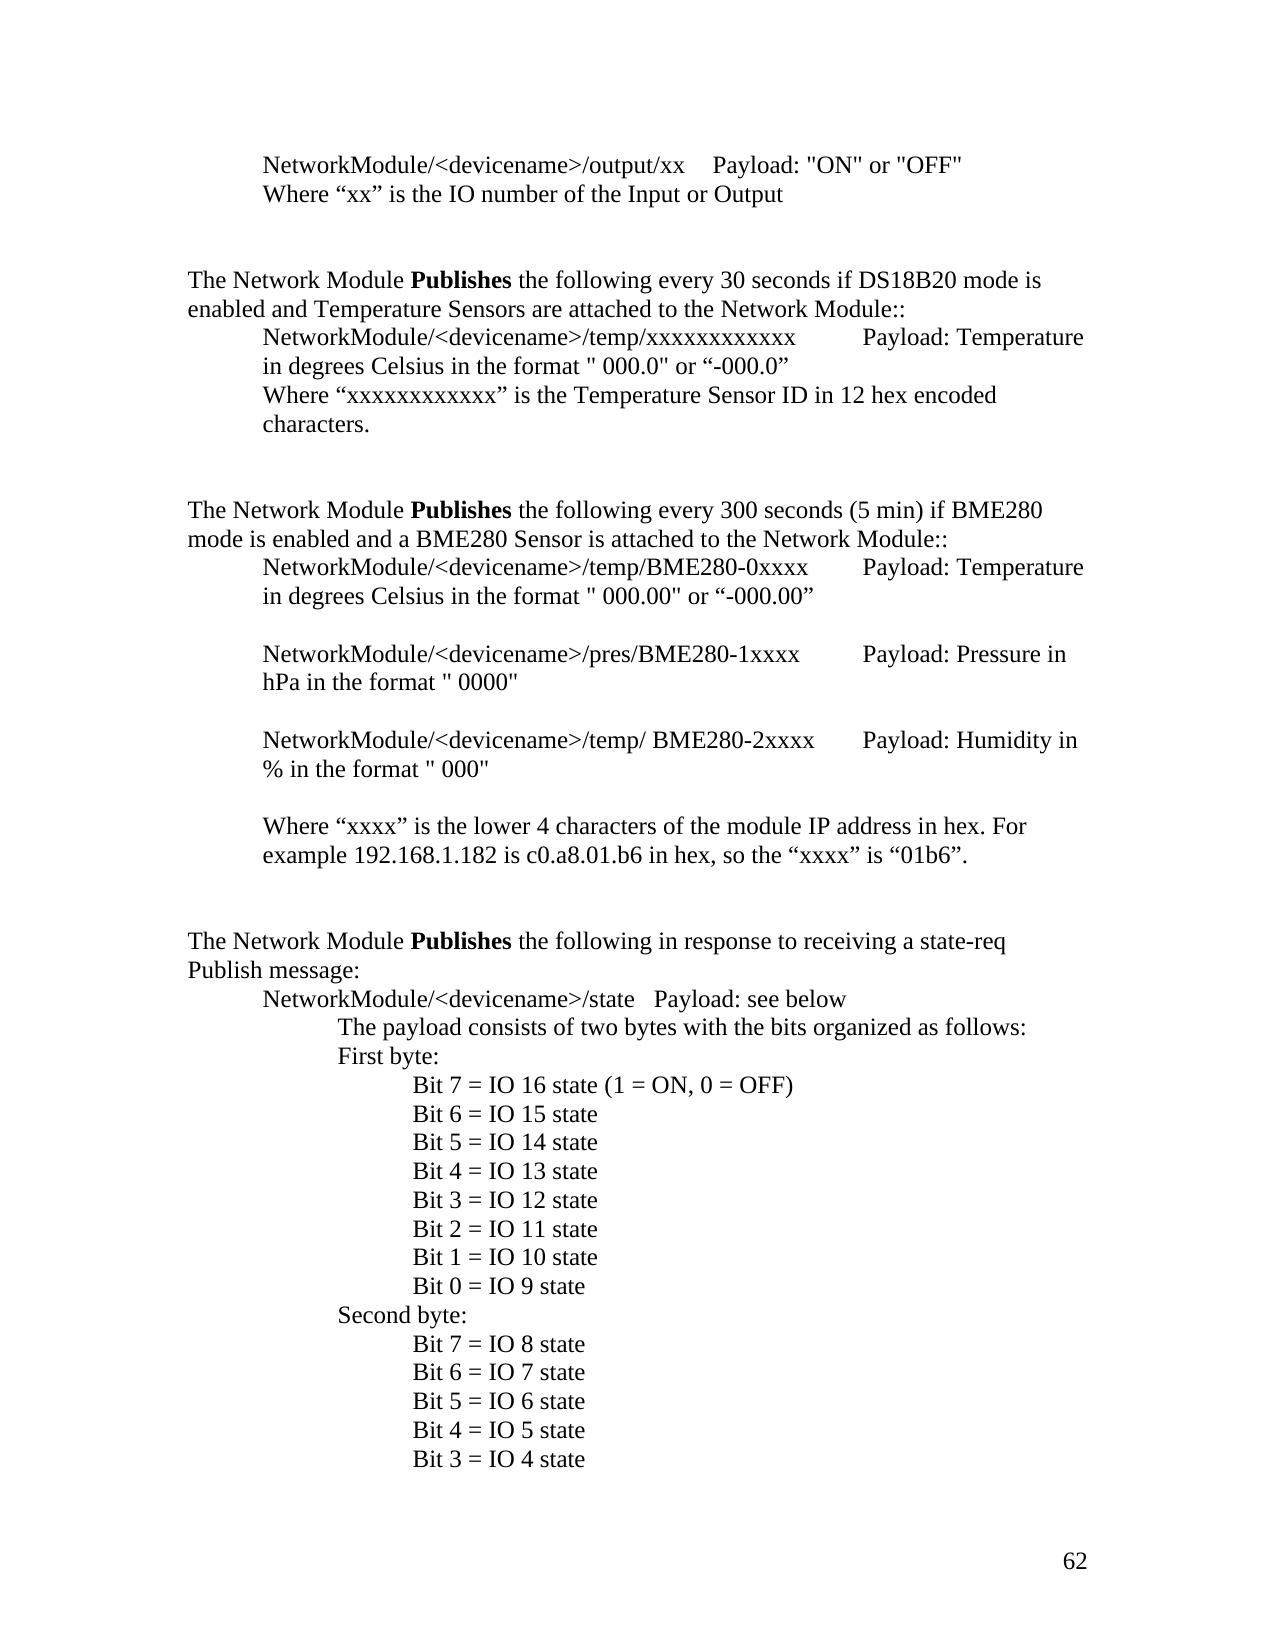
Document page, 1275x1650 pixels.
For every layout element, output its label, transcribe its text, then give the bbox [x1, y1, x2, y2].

text Where “xxxxxxxxxxxx” is the Temperature Sensor ID in 12 hex encoded characters. [262, 380, 1087, 437]
text NetworkModule/<devicename>/output/xx Payload: "ON" or "OFF" [262, 150, 1087, 179]
text Bit 1 = IO 10 state [412, 1242, 1087, 1271]
text Bit 5 = IO 14 state [412, 1127, 1087, 1156]
text Bit 4 = IO 5 state [412, 1415, 1087, 1444]
text NetworkModule/<devicename>/pres/BME280-1xxxx Payload: Pressure in hPa in the format " 0000" [262, 639, 1087, 696]
text Where “xxxx” is the lower 4 characters of the module IP address in hex. For example 192.168.1.182 is c0.a8.01.b6 in hex, so the “xxxx” is “01b6”. [262, 811, 1087, 869]
text The Network Module Publishes the following every 300 seconds (5 min) if BME280 mode is enabled and a BME280 Sensor is attached to the Network Module:: [187, 495, 1087, 552]
text The payload consists of two bytes with the bits organized as follows: [337, 1012, 1087, 1041]
text Bit 0 = IO 9 state [412, 1271, 1087, 1300]
text Bit 2 = IO 11 state [412, 1214, 1087, 1242]
text Publish message: [187, 955, 1087, 984]
text Second byte: [337, 1300, 1087, 1329]
text First byte: [337, 1041, 1087, 1070]
text Bit 6 = IO 15 state [412, 1099, 1087, 1127]
text Bit 7 = IO 16 state (1 = ON, 0 = OFF) [412, 1070, 1087, 1099]
text NetworkModule/<devicename>/temp/ BME280-2xxxx Payload: Humidity in % in the format " 000" [262, 725, 1087, 782]
text Bit 4 = IO 13 state [412, 1156, 1087, 1185]
text Bit 5 = IO 6 state [412, 1386, 1087, 1415]
text NetworkModule/<devicename>/temp/xxxxxxxxxxxx Payload: Temperature in degrees Celsius in the format " 000.0" or “-000.0” [262, 322, 1087, 380]
text Bit 3 = IO 12 state [412, 1185, 1087, 1214]
text Where “xx” is the IO number of the Input or Output [262, 179, 1087, 207]
text Bit 7 = IO 8 state [412, 1329, 1087, 1357]
text NetworkModule/<devicename>/state Payload: see below [262, 984, 1087, 1012]
text NetworkModule/<devicename>/temp/BME280-0xxxx Payload: Temperature in degrees Celsius in the format " 000.00" or “-000.00” [262, 552, 1087, 610]
text Bit 6 = IO 7 state [412, 1357, 1087, 1386]
text Bit 3 = IO 4 state [412, 1444, 1087, 1472]
text The Network Module Publishes the following in response to receiving a state-req [187, 926, 1087, 955]
text The Network Module Publishes the following every 30 seconds if DS18B20 mode is enabled and Temperature Sensors are attached to the Network Module:: [187, 265, 1087, 322]
